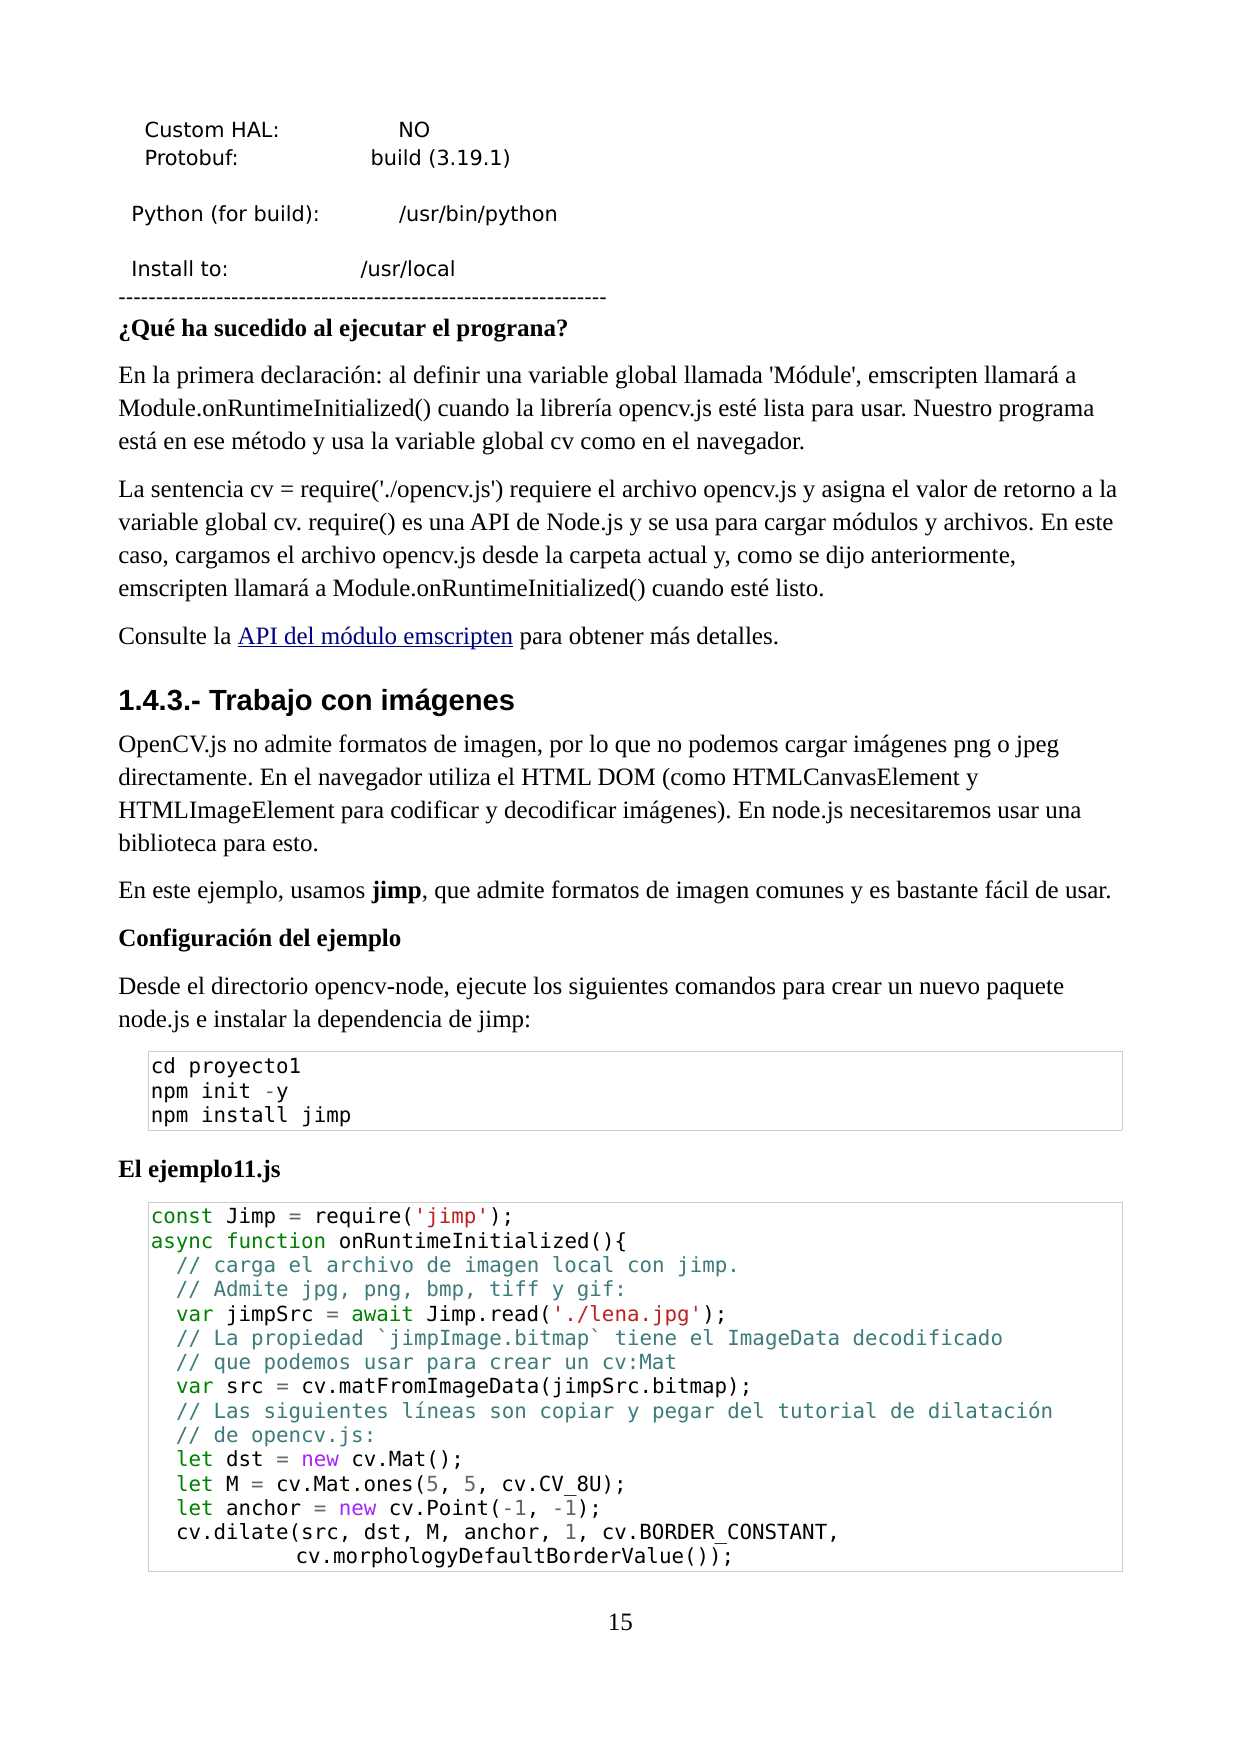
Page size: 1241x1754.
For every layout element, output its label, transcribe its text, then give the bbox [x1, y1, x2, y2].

text Consulte la API del módulo emscripten para obtener más detalles. [118, 621, 1122, 649]
text Protobuf: build (3.19.1) [118, 146, 1122, 170]
text var jimpSrc = await Jimp.read('./lena.jpg'); [149, 1299, 1122, 1323]
text npm init -y [149, 1076, 1122, 1100]
text // que podemos usar para crear un cv:Mat [149, 1347, 1122, 1371]
text // Las siguientes líneas son copiar y pegar del tutorial de dilatación [149, 1396, 1122, 1420]
text cv.morphologyDefaultBorderValue()); [149, 1541, 1122, 1571]
text // La propiedad `jimpImage.bitmap` tiene el ImageData decodificado [149, 1323, 1122, 1347]
text cd proyecto1 [149, 1052, 1122, 1076]
subtitle Trabajo con imágenes [118, 683, 1122, 716]
text async function onRuntimeInitialized(){ [149, 1226, 1122, 1250]
text El ejemplo11.js [118, 1154, 1122, 1183]
text Install to: /usr/local [118, 257, 1122, 281]
text let anchor = new cv.Point(-1, -1); [149, 1493, 1122, 1517]
text // de opencv.js: [149, 1420, 1122, 1444]
text cv.dilate(src, dst, M, anchor, 1, cv.BORDER_CONSTANT, [149, 1517, 1122, 1541]
text let M = cv.Mat.ones(5, 5, cv.CV_8U); [149, 1468, 1122, 1493]
text Custom HAL: NO [118, 118, 1122, 142]
text Configuración del ejemplo [118, 923, 1122, 952]
text // Admite jpg, png, bmp, tiff y gif: [149, 1274, 1122, 1299]
text La sentencia cv = require('./opencv.js') requiere el archivo opencv.js y asigna el valor de retorno a la variable global cv. require() es una API de Node.js y se usa para cargar módulos y archivos. En este caso, cargamos el archivo opencv.js desde la carpeta actual y, como se dijo anteriormente, emscripten llamará a Module.onRuntimeInitialized() cuando esté listo. [118, 474, 1122, 602]
text // carga el archivo de imagen local con jimp. [149, 1250, 1122, 1274]
text npm install jimp [149, 1100, 1122, 1130]
text OpenCV.js no admite formatos de imagen, por lo que no podemos cargar imágenes png o jpeg directamente. En el navegador utiliza el HTML DOM (como HTMLCanvasElement y HTMLImageElement para codificar y decodificar imágenes). En node.js necesitaremos usar una biblioteca para esto. [118, 729, 1122, 857]
text ¿Qué ha sucedido al ejecutar el prograna? [118, 313, 1122, 342]
text Desde el directorio opencv-node, ejecute los siguientes comandos para crear un nuevo paquete node.js e instalar la dependencia de jimp: [118, 971, 1122, 1033]
text var src = cv.matFromImageData(jimpSrc.bitmap); [149, 1371, 1122, 1396]
text En la primera declaración: al definir una variable global llamada 'Módule', emscripten llamará a Module.onRuntimeInitialized() cuando la librería opencv.js esté lista para usar. Nuestro programa está en ese método y usa la variable global cv como en el navegador. [118, 360, 1122, 455]
text const Jimp = require('jimp'); [149, 1203, 1122, 1226]
text ----------------------------------------------------------------- [118, 285, 1122, 309]
text Python (for build): /usr/bin/python [118, 202, 1122, 226]
text En este ejemplo, usamos jimp, que admite formatos de imagen comunes y es bastante fácil de usar. [118, 876, 1122, 904]
text let dst = new cv.Mat(); [149, 1444, 1122, 1468]
